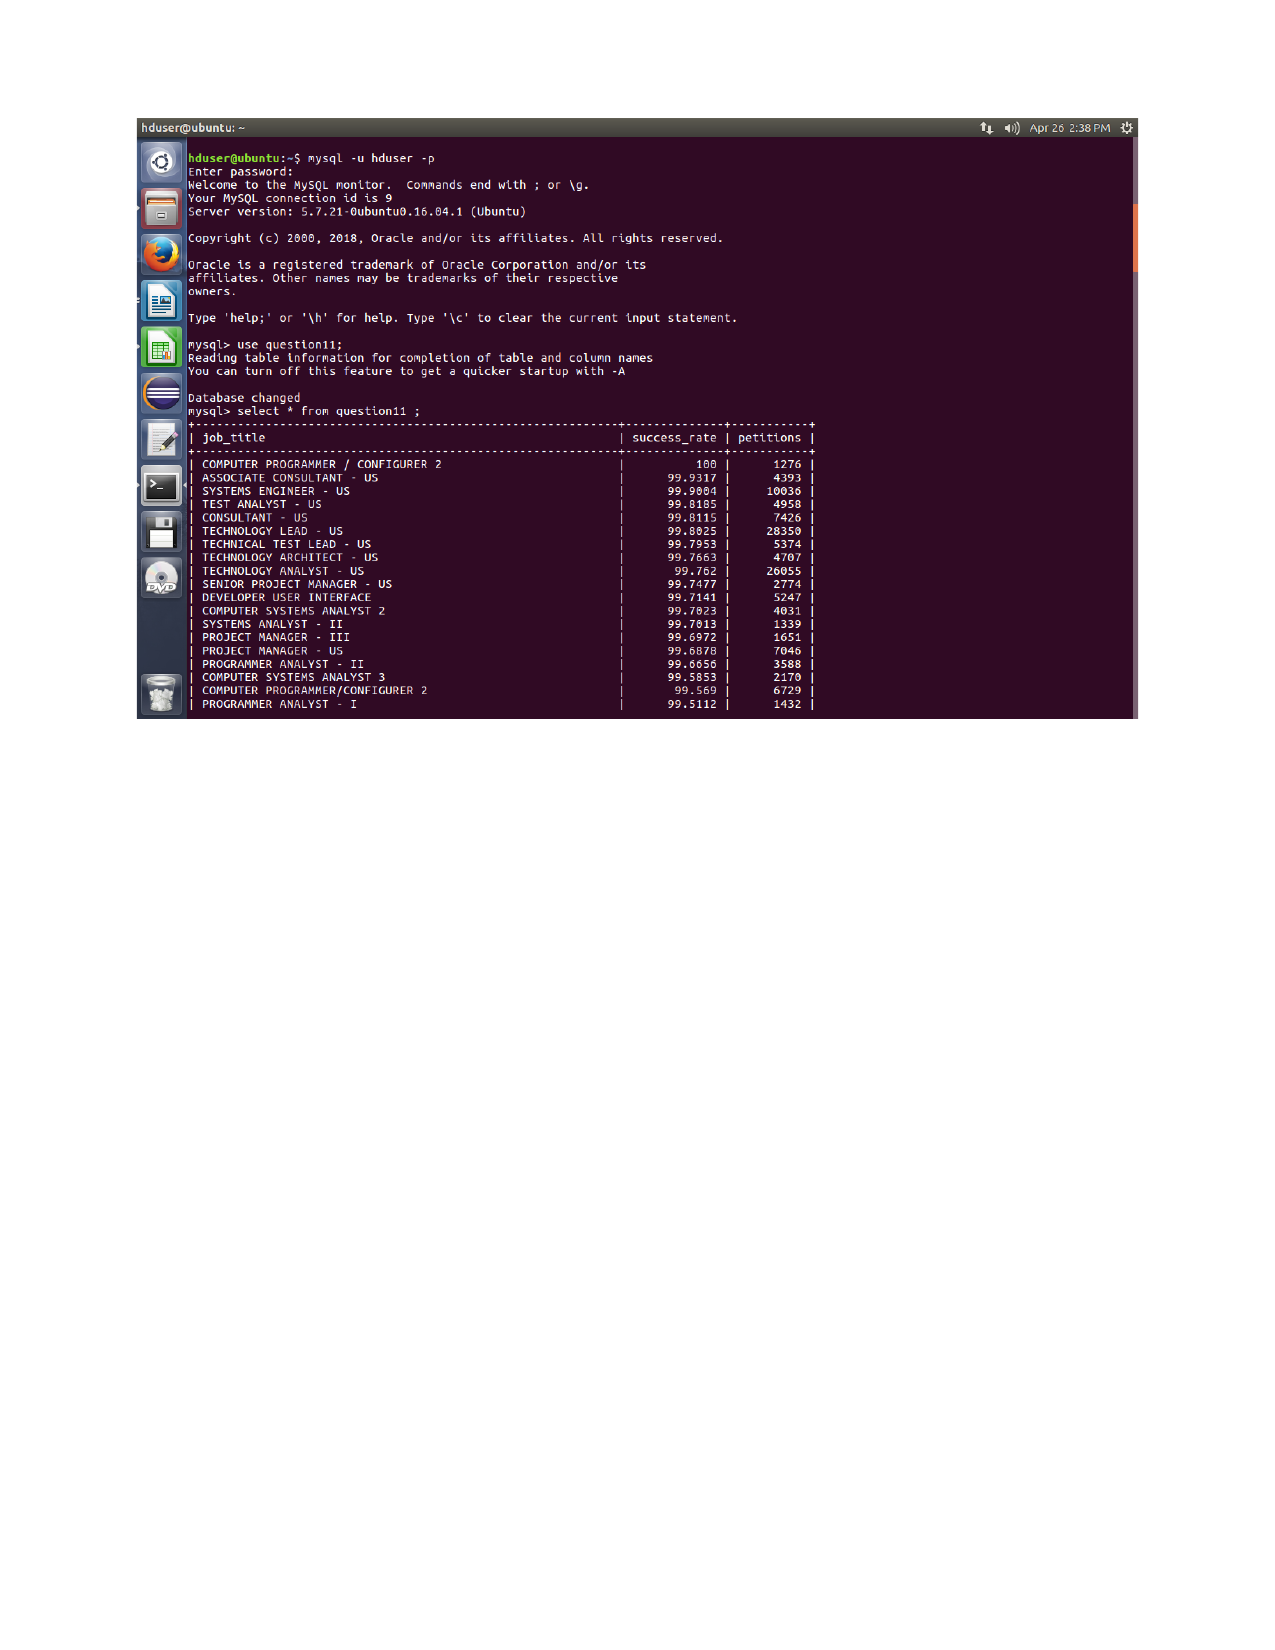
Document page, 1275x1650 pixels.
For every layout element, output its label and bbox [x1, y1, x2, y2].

picture [136, 118, 1139, 719]
